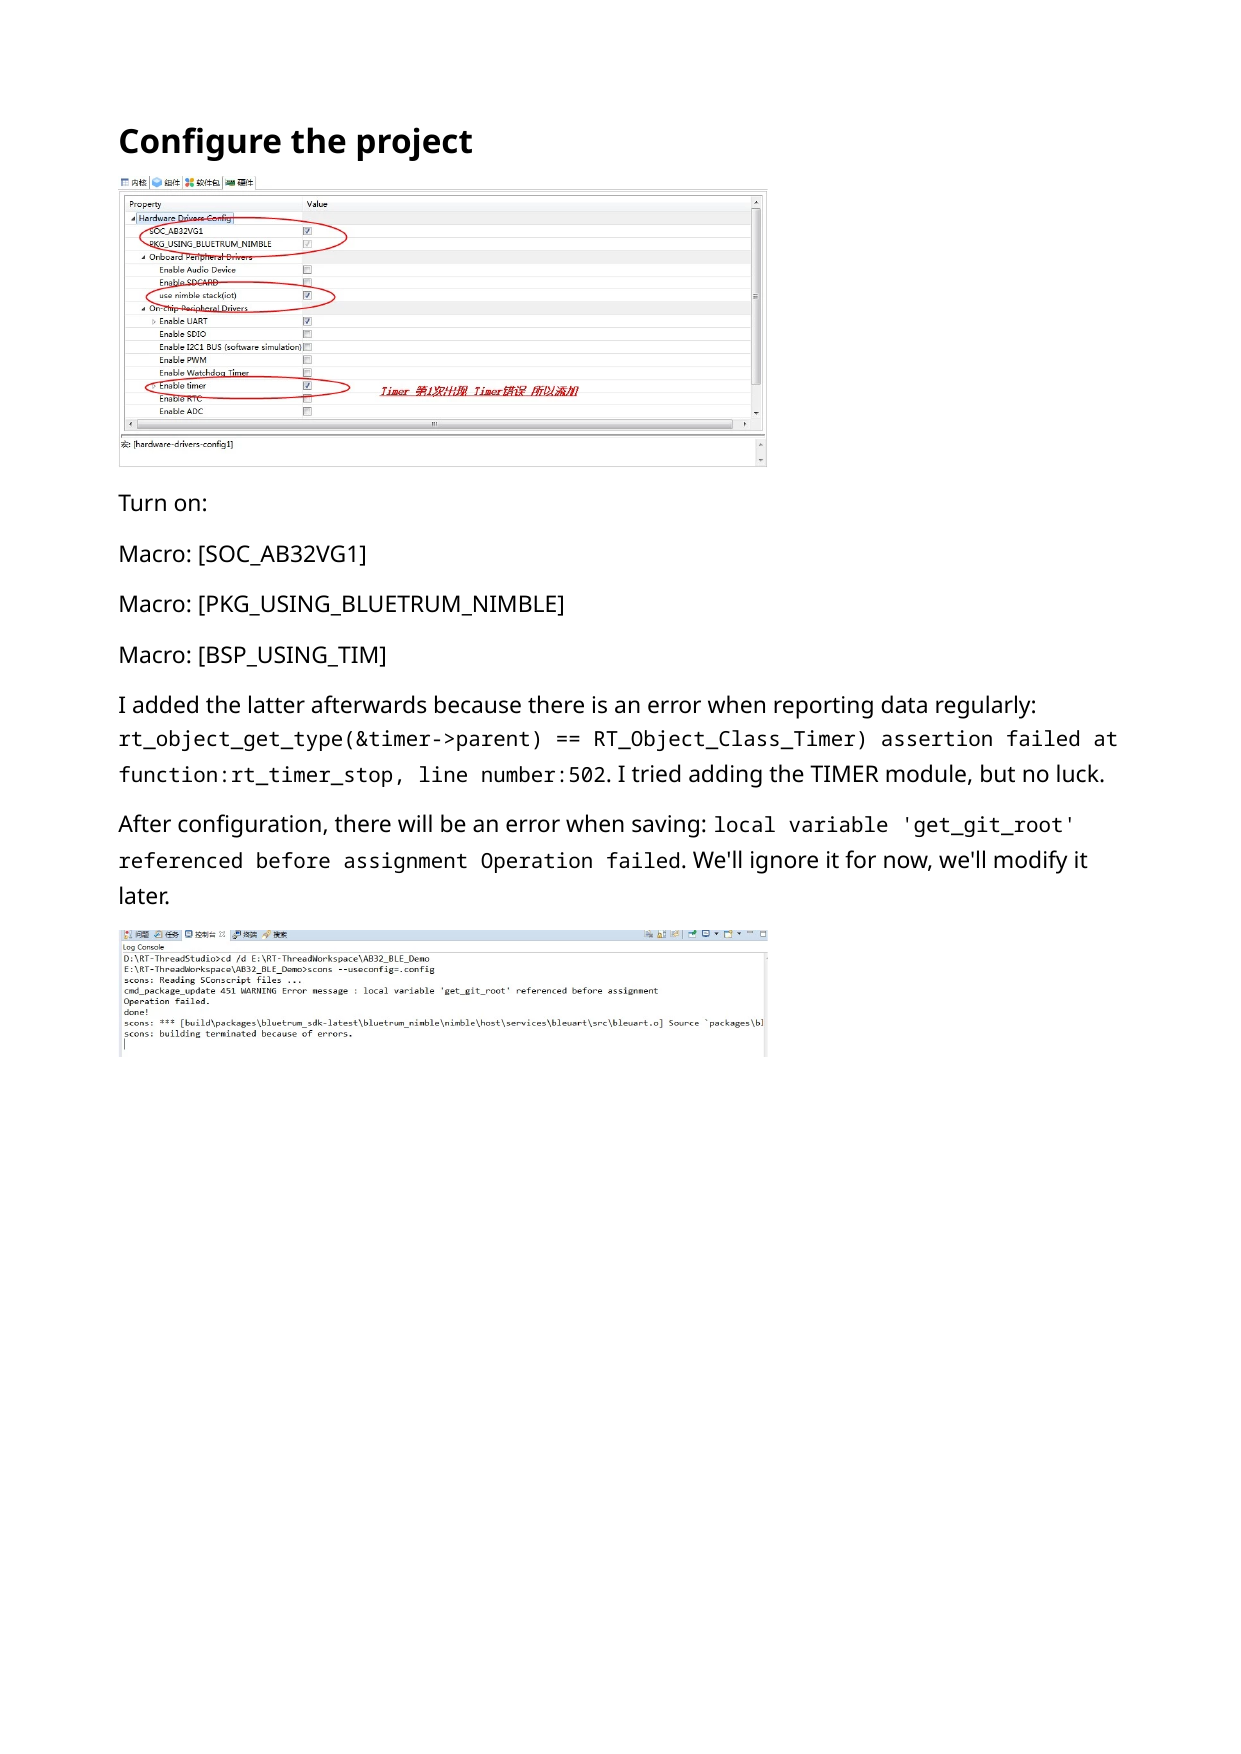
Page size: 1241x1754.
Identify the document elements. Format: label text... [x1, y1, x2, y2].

text Macro: [BSP_USING_TIM] [118, 639, 1122, 670]
text After configuration, there will be an error when saving: local variable 'get_git_root' referenced before assignment Operation failed. We'll ignore it for now, we'll modify it later. [118, 808, 1122, 911]
text Macro: [SOC_AB32VG1] [118, 538, 1122, 569]
picture [118, 930, 768, 1057]
subtitle Configure the project [118, 118, 1122, 163]
text Turn on: [118, 487, 1122, 518]
picture [118, 176, 768, 468]
text I added the latter afterwards because there is an error when reporting data regularly: rt_object_get_type(&timer->parent) == RT_Object_Class_Timer) assertion failed at function:rt_timer_stop, line number:502. I tried adding the TIMER module, but no luck. [118, 689, 1122, 789]
text Macro: [PKG_USING_BLUETRUM_NIMBLE] [118, 588, 1122, 619]
